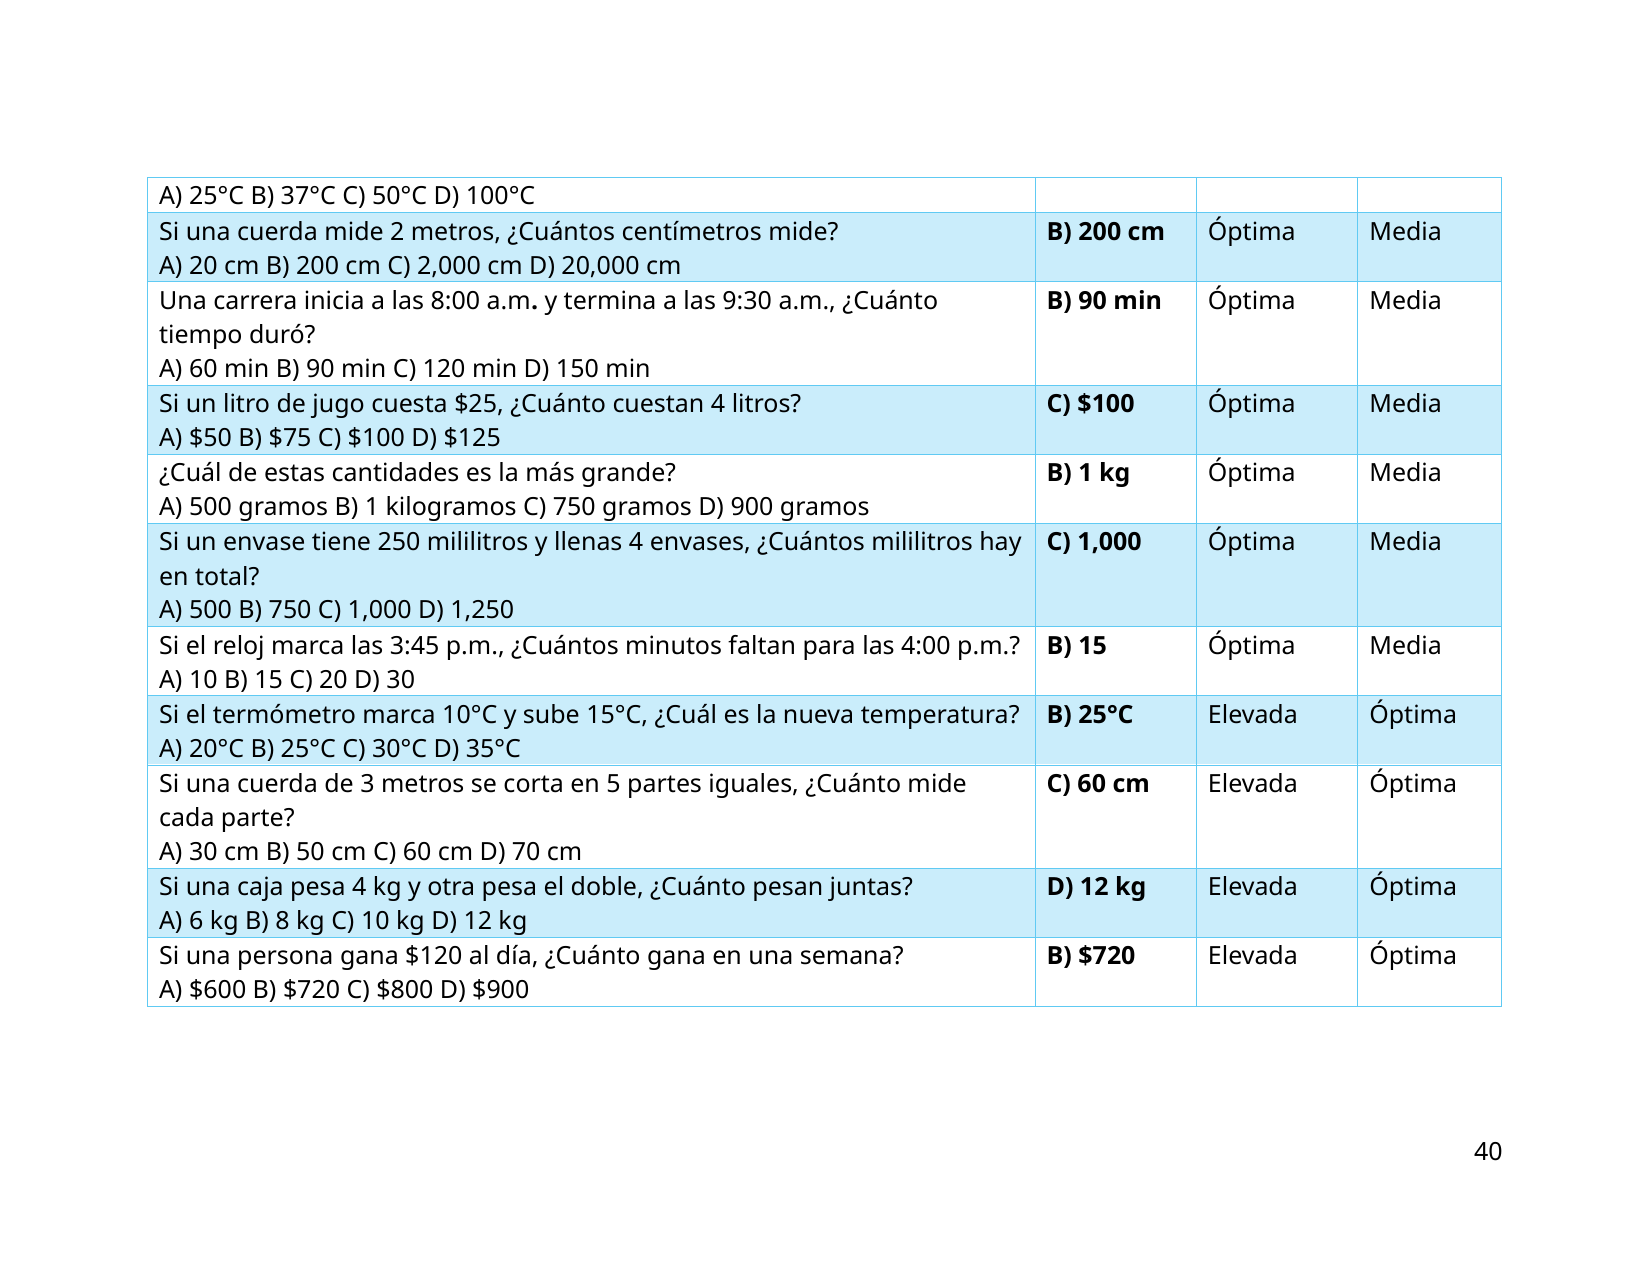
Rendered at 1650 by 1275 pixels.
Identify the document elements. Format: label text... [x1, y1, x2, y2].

table_cell [1197, 178, 1357, 212]
table_cell Óptima [1358, 696, 1501, 764]
table_cell Media [1358, 282, 1501, 385]
table_cell Óptima [1197, 213, 1357, 281]
table_cell Elevada [1197, 938, 1357, 1006]
table_cell Si una cuerda mide 2 metros, ¿Cuántos centímetros mide? A) 20 cm B) 200 cm C) 2,000 cm D) 20,000 cm [148, 213, 1035, 281]
table_cell Óptima [1358, 869, 1501, 937]
table_cell B) 90 min [1036, 282, 1196, 385]
table_cell ¿Cuál de estas cantidades es la más grande? A) 500 gramos B) 1 kilogramos C) 750 gramos D) 900 gramos [148, 455, 1035, 523]
table_cell C) 1,000 [1036, 524, 1196, 626]
table_cell Media [1358, 386, 1501, 454]
table_cell A) 25°C B) 37°C C) 50°C D) 100°C [148, 178, 1035, 212]
table_cell Media [1358, 213, 1501, 281]
table_cell C) 60 cm [1036, 766, 1196, 868]
table_cell Óptima [1197, 386, 1357, 454]
table_cell Si una cuerda de 3 metros se corta en 5 partes iguales, ¿Cuánto mide cada parte? A) 30 cm B) 50 cm C) 60 cm D) 70 cm [148, 766, 1035, 868]
table_cell Media [1358, 455, 1501, 523]
table_cell B) $720 [1036, 938, 1196, 1006]
table_cell Si el reloj marca las 3:45 p.m., ¿Cuántos minutos faltan para las 4:00 p.m.? A) 10 B) 15 C) 20 D) 30 [148, 627, 1035, 695]
table_cell B) 15 [1036, 627, 1196, 695]
table_cell Elevada [1197, 696, 1357, 764]
table_cell [1358, 178, 1501, 212]
table_cell Óptima [1197, 455, 1357, 523]
table_cell Óptima [1197, 627, 1357, 695]
table_cell B) 1 kg [1036, 455, 1196, 523]
table_cell Elevada [1197, 766, 1357, 868]
table_cell [1036, 178, 1196, 212]
table_cell Si un envase tiene 250 mililitros y llenas 4 envases, ¿Cuántos mililitros hay en total? A) 500 B) 750 C) 1,000 D) 1,250 [148, 524, 1035, 626]
table_cell Si el termómetro marca 10°C y sube 15°C, ¿Cuál es la nueva temperatura? A) 20°C B) 25°C C) 30°C D) 35°C [148, 696, 1035, 764]
table_cell Óptima [1358, 938, 1501, 1006]
table_cell Óptima [1358, 766, 1501, 868]
table_cell Si un litro de jugo cuesta $25, ¿Cuánto cuestan 4 litros? A) $50 B) $75 C) $100 D) $125 [148, 386, 1035, 454]
table_cell C) $100 [1036, 386, 1196, 454]
table_cell B) 25°C [1036, 696, 1196, 764]
table_cell Una carrera inicia a las 8:00 a.m. y termina a las 9:30 a.m., ¿Cuánto tiempo duró? A) 60 min B) 90 min C) 120 min D) 150 min [148, 282, 1035, 385]
table_cell Elevada [1197, 869, 1357, 937]
table_cell Óptima [1197, 524, 1357, 626]
table_cell D) 12 kg [1036, 869, 1196, 937]
table_cell B) 200 cm [1036, 213, 1196, 281]
table_cell Media [1358, 627, 1501, 695]
table_cell Si una persona gana $120 al día, ¿Cuánto gana en una semana? A) $600 B) $720 C) $800 D) $900 [148, 938, 1035, 1006]
table_cell Media [1358, 524, 1501, 626]
table_cell Si una caja pesa 4 kg y otra pesa el doble, ¿Cuánto pesan juntas? A) 6 kg B) 8 kg C) 10 kg D) 12 kg [148, 869, 1035, 937]
table_cell Óptima [1197, 282, 1357, 385]
